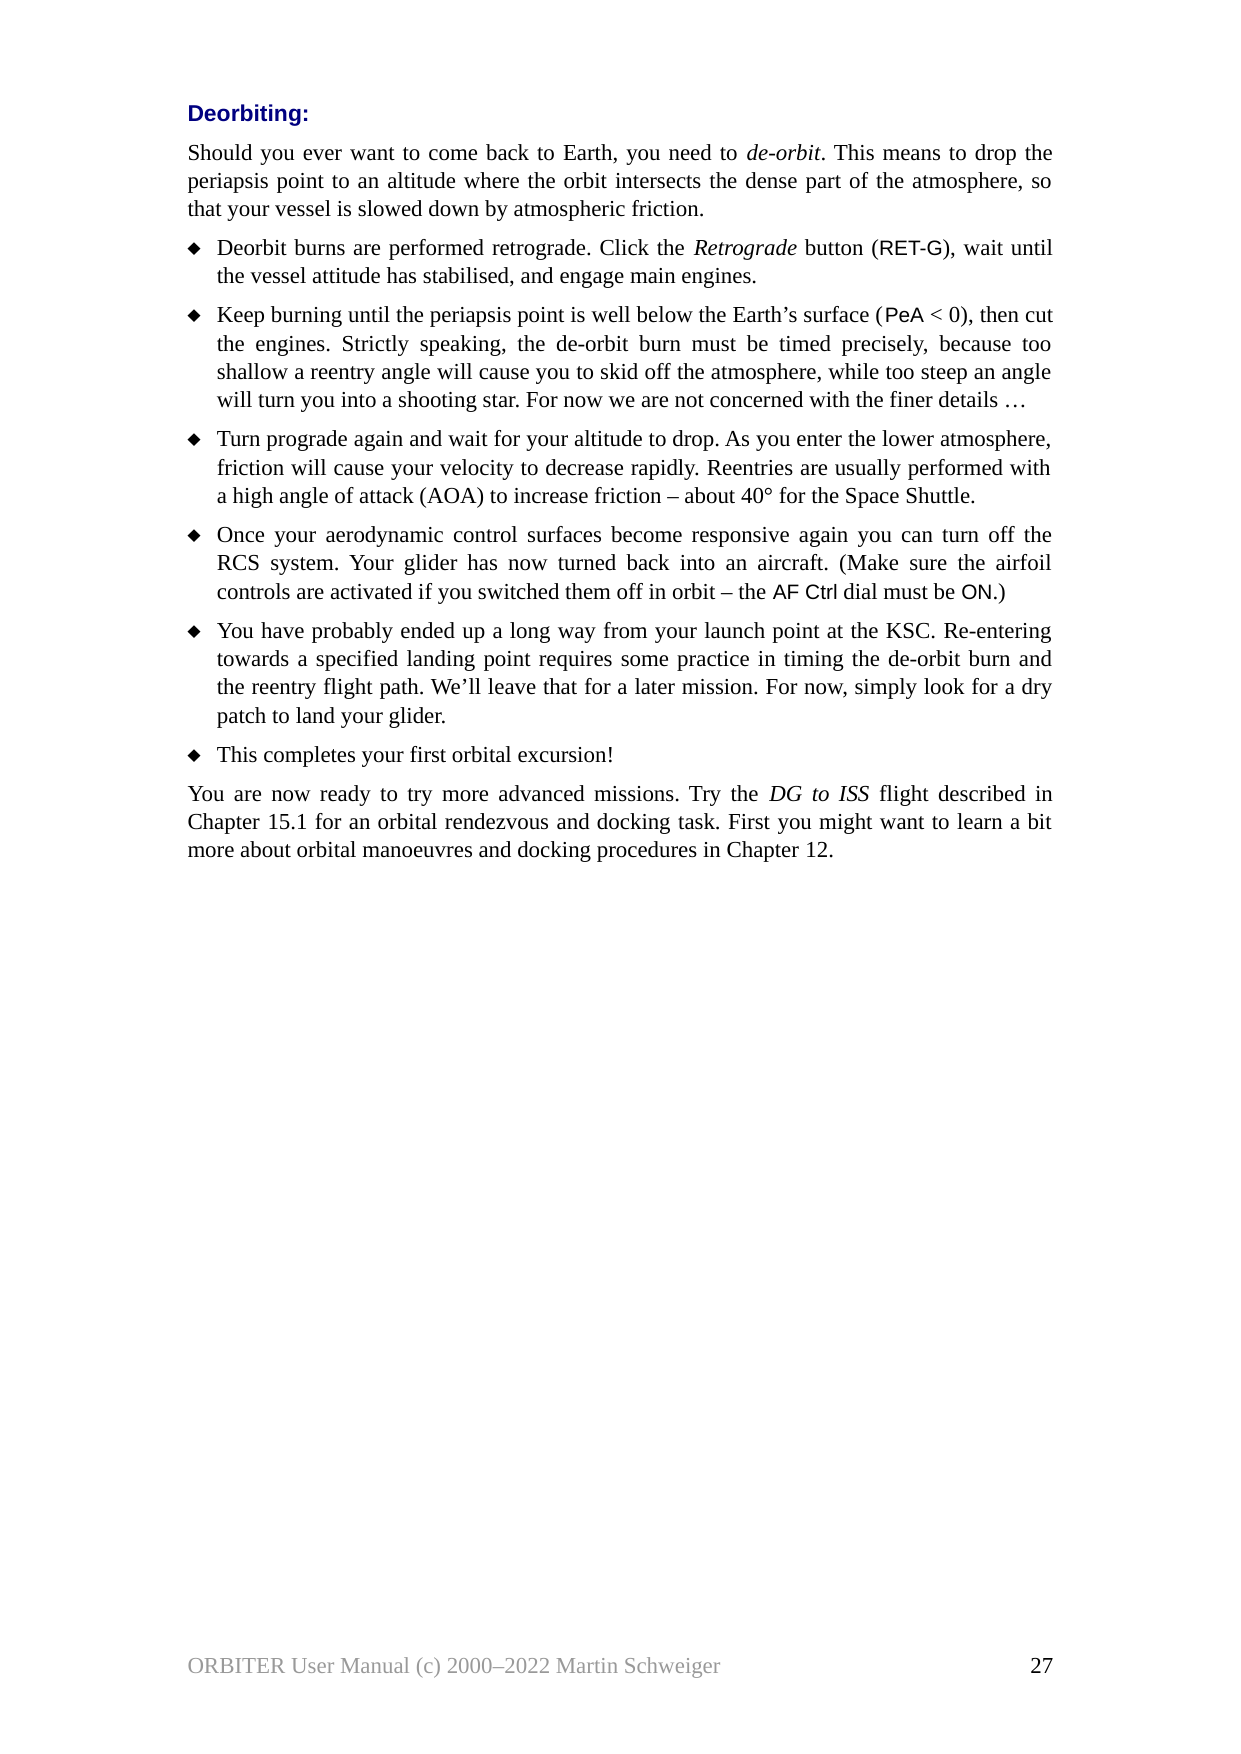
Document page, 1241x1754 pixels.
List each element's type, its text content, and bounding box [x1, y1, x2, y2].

list Once your aerodynamic control surfaces become responsive again you can turn off the RCS system. Your glider has now turned back into an aircraft. (Make sure the airfoil controls are activated if you switched them off in orbit – the AF Ctrl dial must be ON.) [187, 520, 1053, 605]
list Deorbit burns are performed retrograde. Click the Retrograde button (RET-G), wait until the vessel attitude has stabilised, and engage main engines. [187, 233, 1053, 290]
list Keep burning until the periapsis point is well below the Earth’s surface (PeA < 0), then cut the engines. Strictly speaking, the de-orbit burn must be timed precisely, because too shallow a reentry angle will cause you to skid off the atmosphere, while too steep an angle will turn you into a shooting star. For now we are not concerned with the finer details … [187, 300, 1053, 414]
list Turn prograde again and wait for your altitude to drop. As you enter the lower atmosphere, friction will cause your velocity to decrease rapidly. Reentries are usually performed with a high angle of attack (AOA) to increase friction – about 40° for the Space Shuttle. [187, 424, 1053, 509]
list This completes your first orbital excursion! [187, 739, 1053, 768]
text Should you ever want to come back to Earth, you need to de-orbit. This means to drop the periapsis point to an altitude where the orbit intersects the dense part of the atmosphere, so that your vessel is slowed down by atmospheric friction. [187, 137, 1053, 222]
text You are now ready to try more advanced missions. Try the DG to ISS flight described in Chapter 15.1 for an orbital rendezvous and docking task. First you might want to learn a bit more about orbital manoeuvres and docking procedures in Chapter 12. [187, 778, 1053, 863]
list You have probably ended up a long way from your launch point at the KSC. Re-entering towards a specified landing point requires some practice in timing the de-orbit burn and the reentry flight path. We’ll leave that for a later mission. For now, simply look for a dry patch to land your glider. [187, 616, 1053, 729]
subtitle Deorbiting: [187, 100, 1053, 127]
